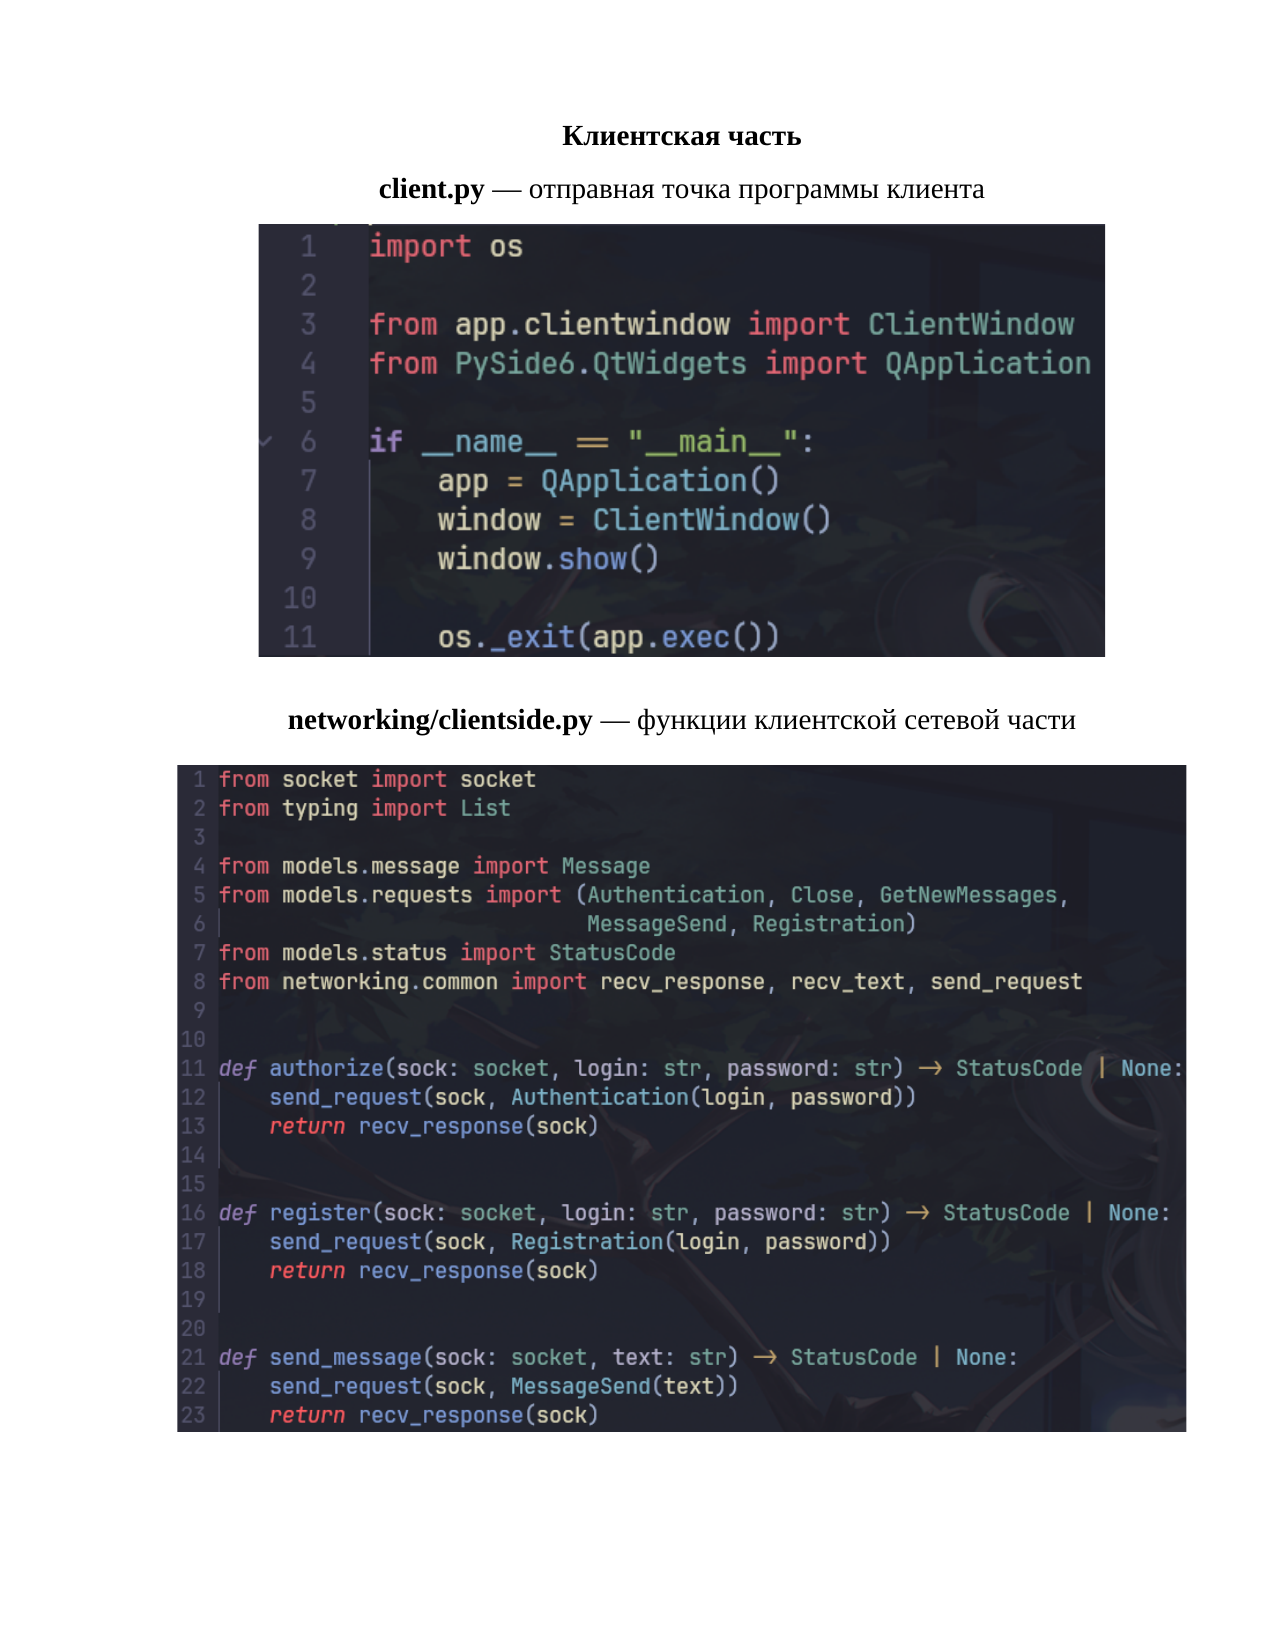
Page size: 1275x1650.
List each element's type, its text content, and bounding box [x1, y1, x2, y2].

text client.py — отправная точка программы клиента [177, 171, 1186, 205]
picture [258, 224, 1106, 657]
text Клиентская часть [177, 118, 1186, 152]
picture [177, 765, 1187, 1432]
text networking/clientside.py — функции клиентской сетевой части [177, 702, 1186, 736]
